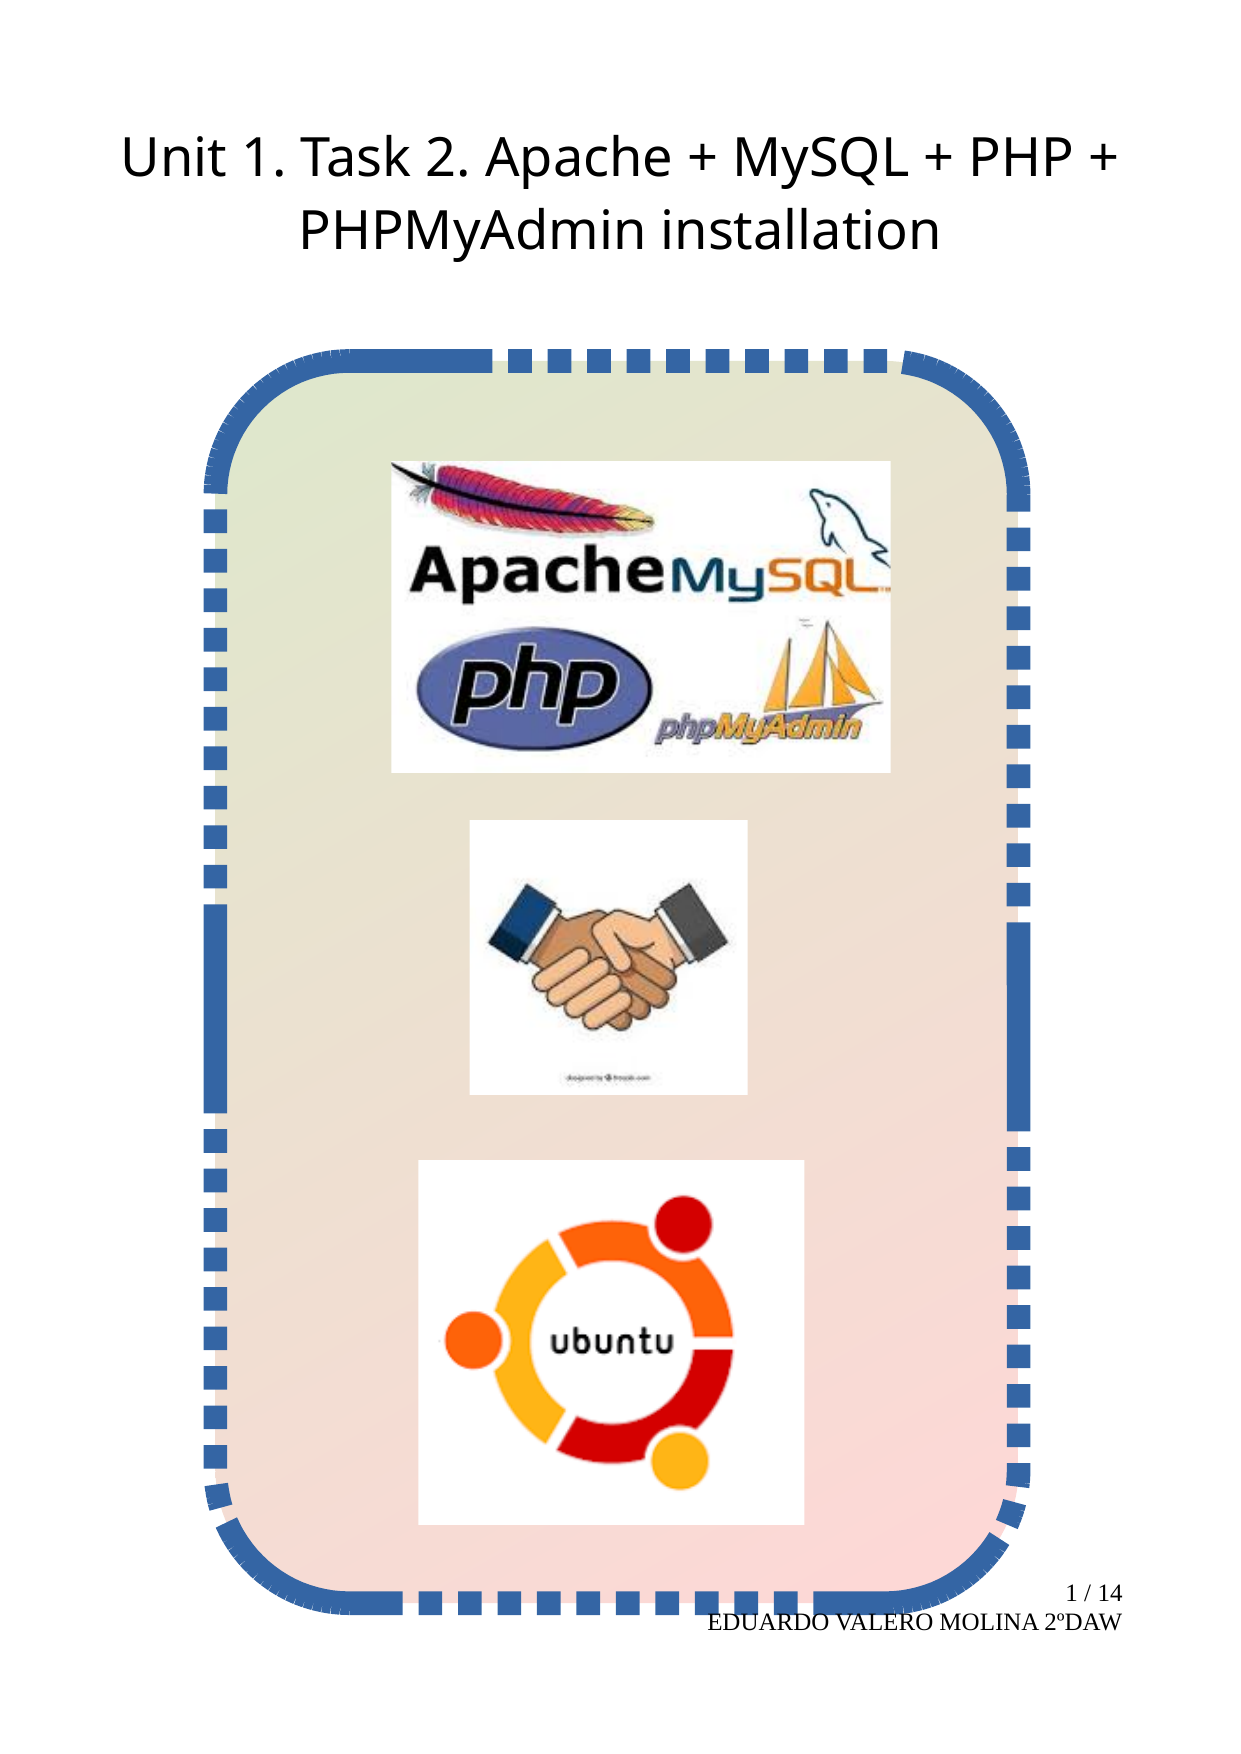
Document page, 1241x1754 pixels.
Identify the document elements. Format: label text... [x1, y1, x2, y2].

text Unit 1. Task 2. Apache + MySQL + PHP + PHPMyAdmin installation [118, 118, 1122, 266]
picture [418, 1160, 805, 1525]
picture [391, 461, 891, 773]
picture [469, 820, 748, 1095]
